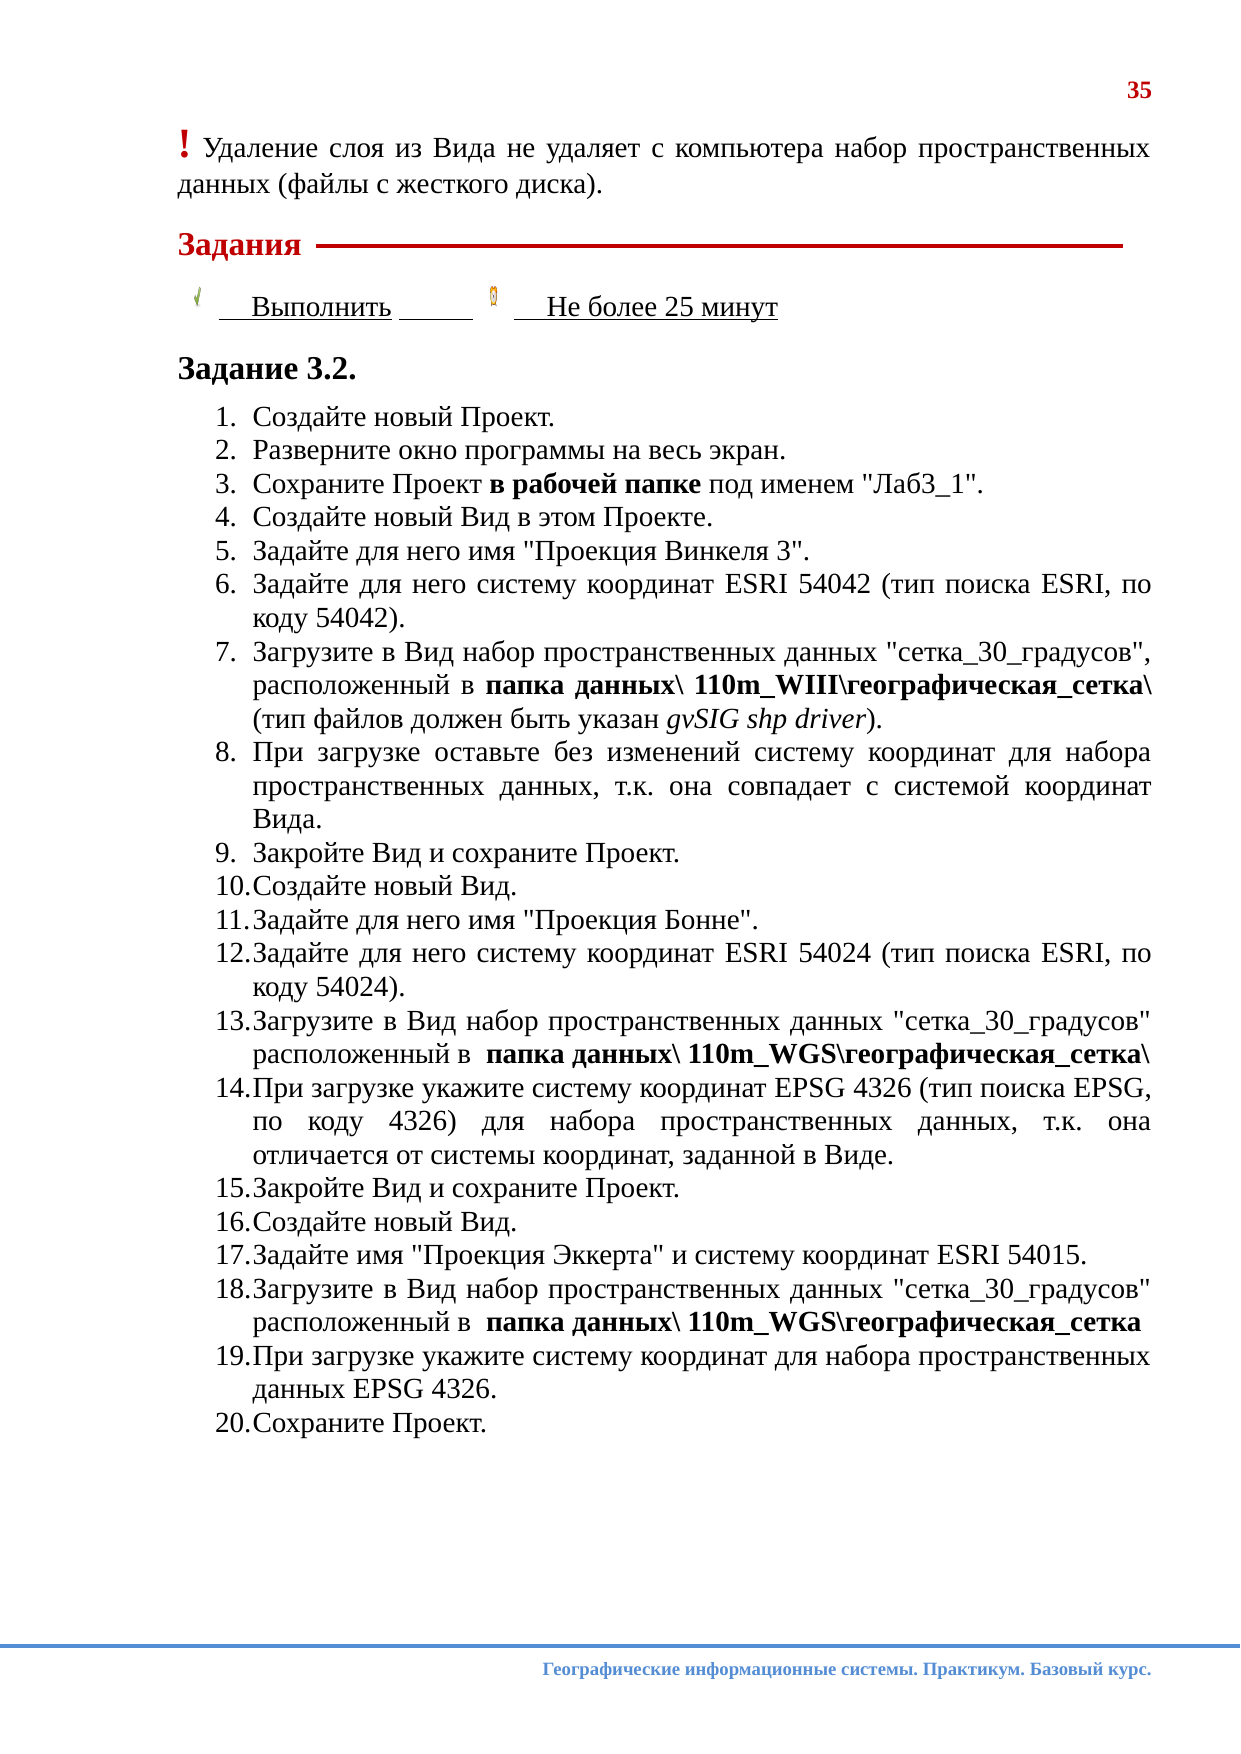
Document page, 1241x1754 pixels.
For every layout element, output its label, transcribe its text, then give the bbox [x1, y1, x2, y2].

list Закройте Вид и сохраните Проект. [215, 835, 1152, 868]
list Загрузите в Вид набор пространственных данных "сетка_30_градусов", расположенный в папка данных\ 110m_WIII\географическая_сетка\ (тип файлов должен быть указан gvSIG shp driver). [215, 634, 1152, 734]
list Создайте новый Проект. [215, 399, 1152, 432]
list Задайте имя "Проекция Эккерта" и систему координат ESRI 54015. [215, 1237, 1152, 1271]
list При загрузке укажите систему координат для набора пространственных данных EPSG 4326. [215, 1338, 1152, 1405]
list Задайте для него имя "Проекция Бонне". [215, 902, 1152, 936]
list Создайте новый Вид. [215, 1204, 1152, 1237]
text Задание 3.2. [177, 348, 1152, 386]
list Загрузите в Вид набор пространственных данных "сетка_30_градусов" расположенный в папка данных\ 110m_WGS\географическая_сетка [215, 1271, 1152, 1338]
text Задания [177, 224, 1152, 263]
list Сохраните Проект. [215, 1405, 1152, 1439]
list Создайте новый Вид. [215, 868, 1152, 902]
list Сохраните Проект в рабочей папке под именем "Лаб3_1". [215, 466, 1152, 499]
list Задайте для него систему координат ESRI 54024 (тип поиска ESRI, по коду 54024). [215, 936, 1152, 1003]
list Загрузите в Вид набор пространственных данных "сетка_30_градусов" расположенный в папка данных\ 110m_WGS\географическая_сетка\ [215, 1003, 1152, 1070]
list Задайте для него имя "Проекция Винкеля 3". [215, 533, 1152, 567]
list Создайте новый Вид в этом Проекте. [215, 499, 1152, 533]
picture [489, 284, 498, 308]
list Закройте Вид и сохраните Проект. [215, 1170, 1152, 1204]
text ! Удаление слоя из Вида не удаляет с компьютера набор пространственных данных (файлы с жесткого диска). [177, 118, 1152, 199]
picture [193, 284, 202, 308]
list При загрузке оставьте без изменений систему координат для набора пространственных данных, т.к. она совпадает с системой координат Вида. [215, 734, 1152, 835]
list Разверните окно программы на весь экран. [215, 432, 1152, 466]
list При загрузке укажите систему координат EPSG 4326 (тип поиска EPSG, по коду 4326) для набора пространственных данных, т.к. она отличается от системы координат, заданной в Виде. [215, 1070, 1152, 1170]
list Задайте для него систему координат ESRI 54042 (тип поиска ESRI, по коду 54042). [215, 567, 1152, 634]
text Выполнить Не более 25 минут [177, 275, 1152, 323]
